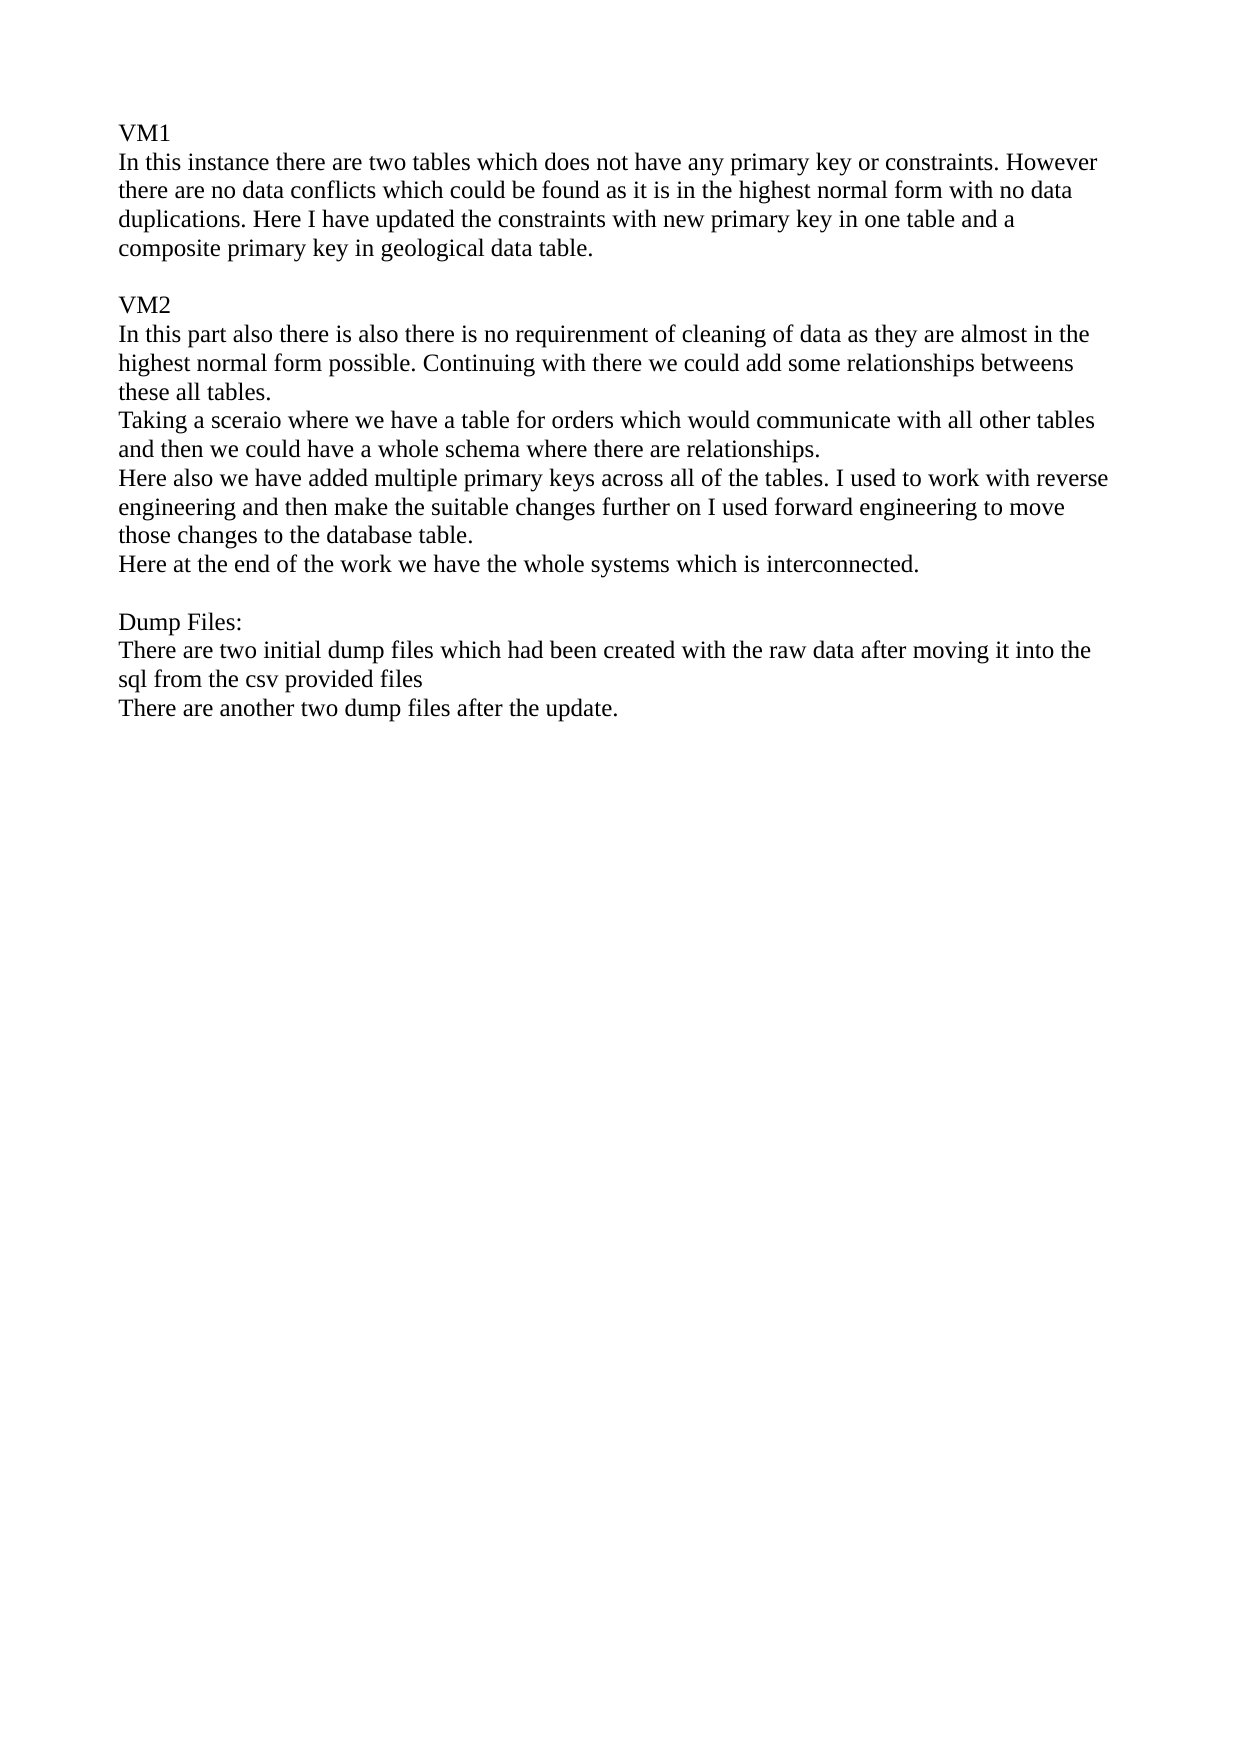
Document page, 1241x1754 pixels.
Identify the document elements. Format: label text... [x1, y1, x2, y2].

text Here also we have added multiple primary keys across all of the tables. I used to work with reverse engineering and then make the suitable changes further on I used forward engineering to move those changes to the database table. [118, 463, 1122, 549]
text There are another two dump files after the update. [118, 693, 1122, 722]
text Taking a sceraio where we have a table for orders which would communicate with all other tables and then we could have a whole schema where there are relationships. [118, 406, 1122, 463]
text VM2 [118, 291, 1122, 319]
text Here at the end of the work we have the whole systems which is interconnected. [118, 549, 1122, 578]
text There are two initial dump files which had been created with the raw data after moving it into the sql from the csv provided files [118, 636, 1122, 693]
text In this instance there are two tables which does not have any primary key or constraints. However there are no data conflicts which could be found as it is in the highest normal form with no data duplications. Here I have updated the constraints with new primary key in one table and a composite primary key in geological data table. [118, 147, 1122, 262]
text In this part also there is also there is no requirenment of cleaning of data as they are almost in the highest normal form possible. Continuing with there we could add some relationships betweens these all tables. [118, 319, 1122, 406]
text Dump Files: [118, 607, 1122, 636]
text VM1 [118, 118, 1122, 147]
